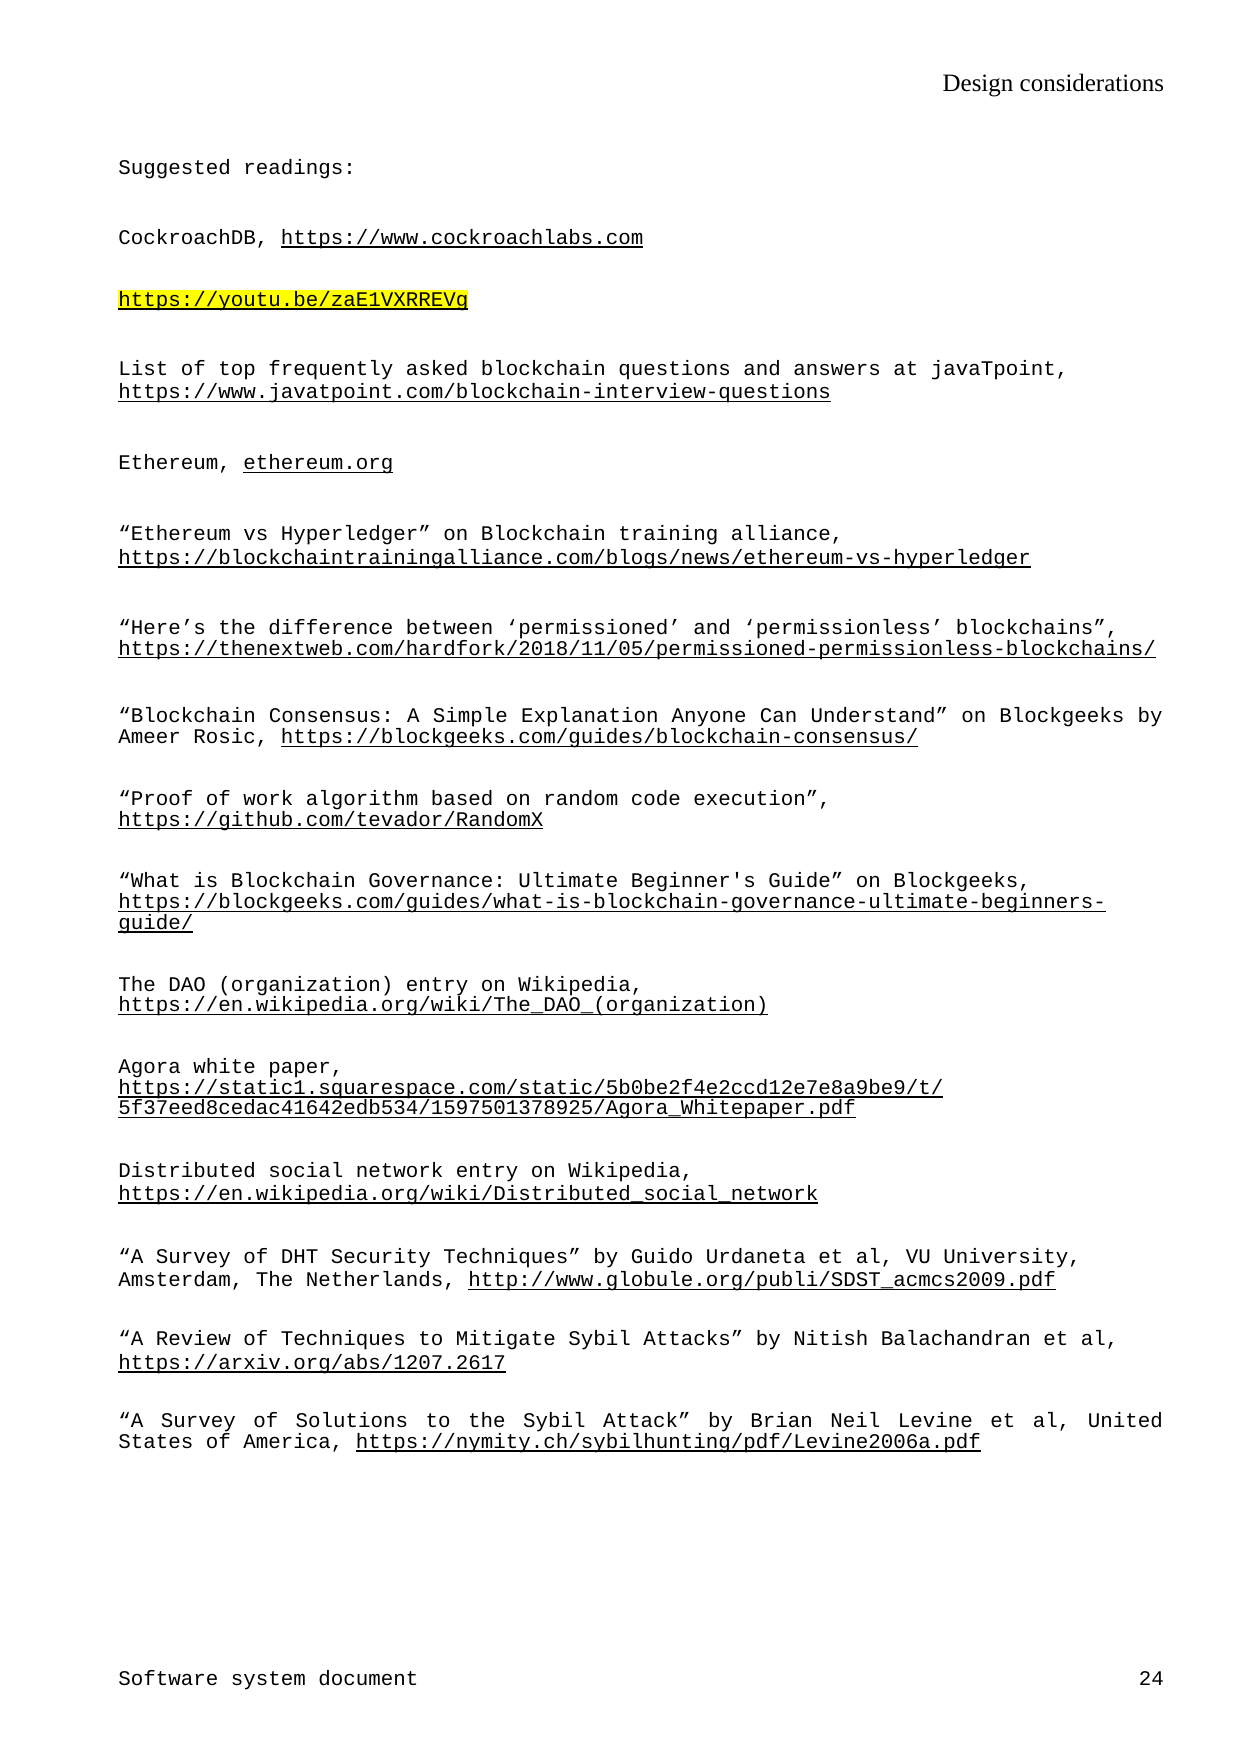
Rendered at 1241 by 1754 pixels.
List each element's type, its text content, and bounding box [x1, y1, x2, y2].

subtitle CockroachDB, https://www.cockroachlabs.com [118, 228, 1164, 248]
text https://en.wikipedia.org/wiki/Distributed_social_network [118, 1184, 1164, 1204]
text The DAO (organization) entry on Wikipedia, [118, 974, 1164, 995]
text “A Review of Techniques to Mitigate Sybil Attacks” by Nitish Balachandran et al, https://arxiv.org/abs/1207.2617 [118, 1328, 1164, 1376]
text “A Survey of DHT Security Techniques” by Guido Urdaneta et al, VU University, Amsterdam, The Netherlands, http://www.globule.org/publi/SDST_acmcs2009.pdf [118, 1246, 1164, 1293]
text https://blockgeeks.com/guides/what-is-blockchain-governance-ultimate-beginners-guide/ [118, 892, 1164, 933]
subtitle “A Survey of Solutions to the Sybil Attack” by Brian Neil Levine et al, United States of America, https://nymity.ch/sybilhunting/pdf/Levine2006a.pdf [118, 1411, 1164, 1452]
text https://thenextweb.com/hardfork/2018/11/05/permissioned-permissionless-blockchains/ [118, 638, 1164, 659]
text List of top frequently asked blockchain questions and answers at javaTpoint, https://www.javatpoint.com/blockchain-interview-questions [118, 358, 1164, 405]
text Ethereum, ethereum.org [118, 452, 1164, 476]
text Agora white paper, [118, 1057, 1164, 1078]
text “Blockchain Consensus: A Simple Explanation Anyone Can Understand” on Blockgeeks by Ameer Rosic, https://blockgeeks.com/guides/blockchain-consensus/ [118, 706, 1164, 748]
text “Ethereum vs Hyperledger” on Blockchain training alliance, https://blockchaintrainingalliance.com/blogs/news/ethereum-vs-hyperledger [118, 523, 1164, 571]
text https://static1.squarespace.com/static/5b0be2f4e2ccd12e7e8a9be9/t/5f37eed8cedac41642edb534/1597501378925/Agora_Whitepaper.pdf [118, 1078, 1164, 1119]
text “Here’s the difference between ‘permissioned’ and ‘permissionless’ blockchains”, [118, 618, 1164, 638]
subtitle https://youtu.be/zaE1VXRREVg [118, 290, 1164, 310]
text Suggested readings: [118, 157, 1164, 181]
text “Proof of work algorithm based on random code execution”, https://github.com/tevador/RandomX [118, 789, 1164, 830]
text “What is Blockchain Governance: Ultimate Beginner's Guide” on Blockgeeks, [118, 871, 1164, 892]
subtitle Distributed social network entry on Wikipedia, [118, 1160, 1164, 1184]
text https://en.wikipedia.org/wiki/The_DAO_(organization) [118, 995, 1164, 1016]
